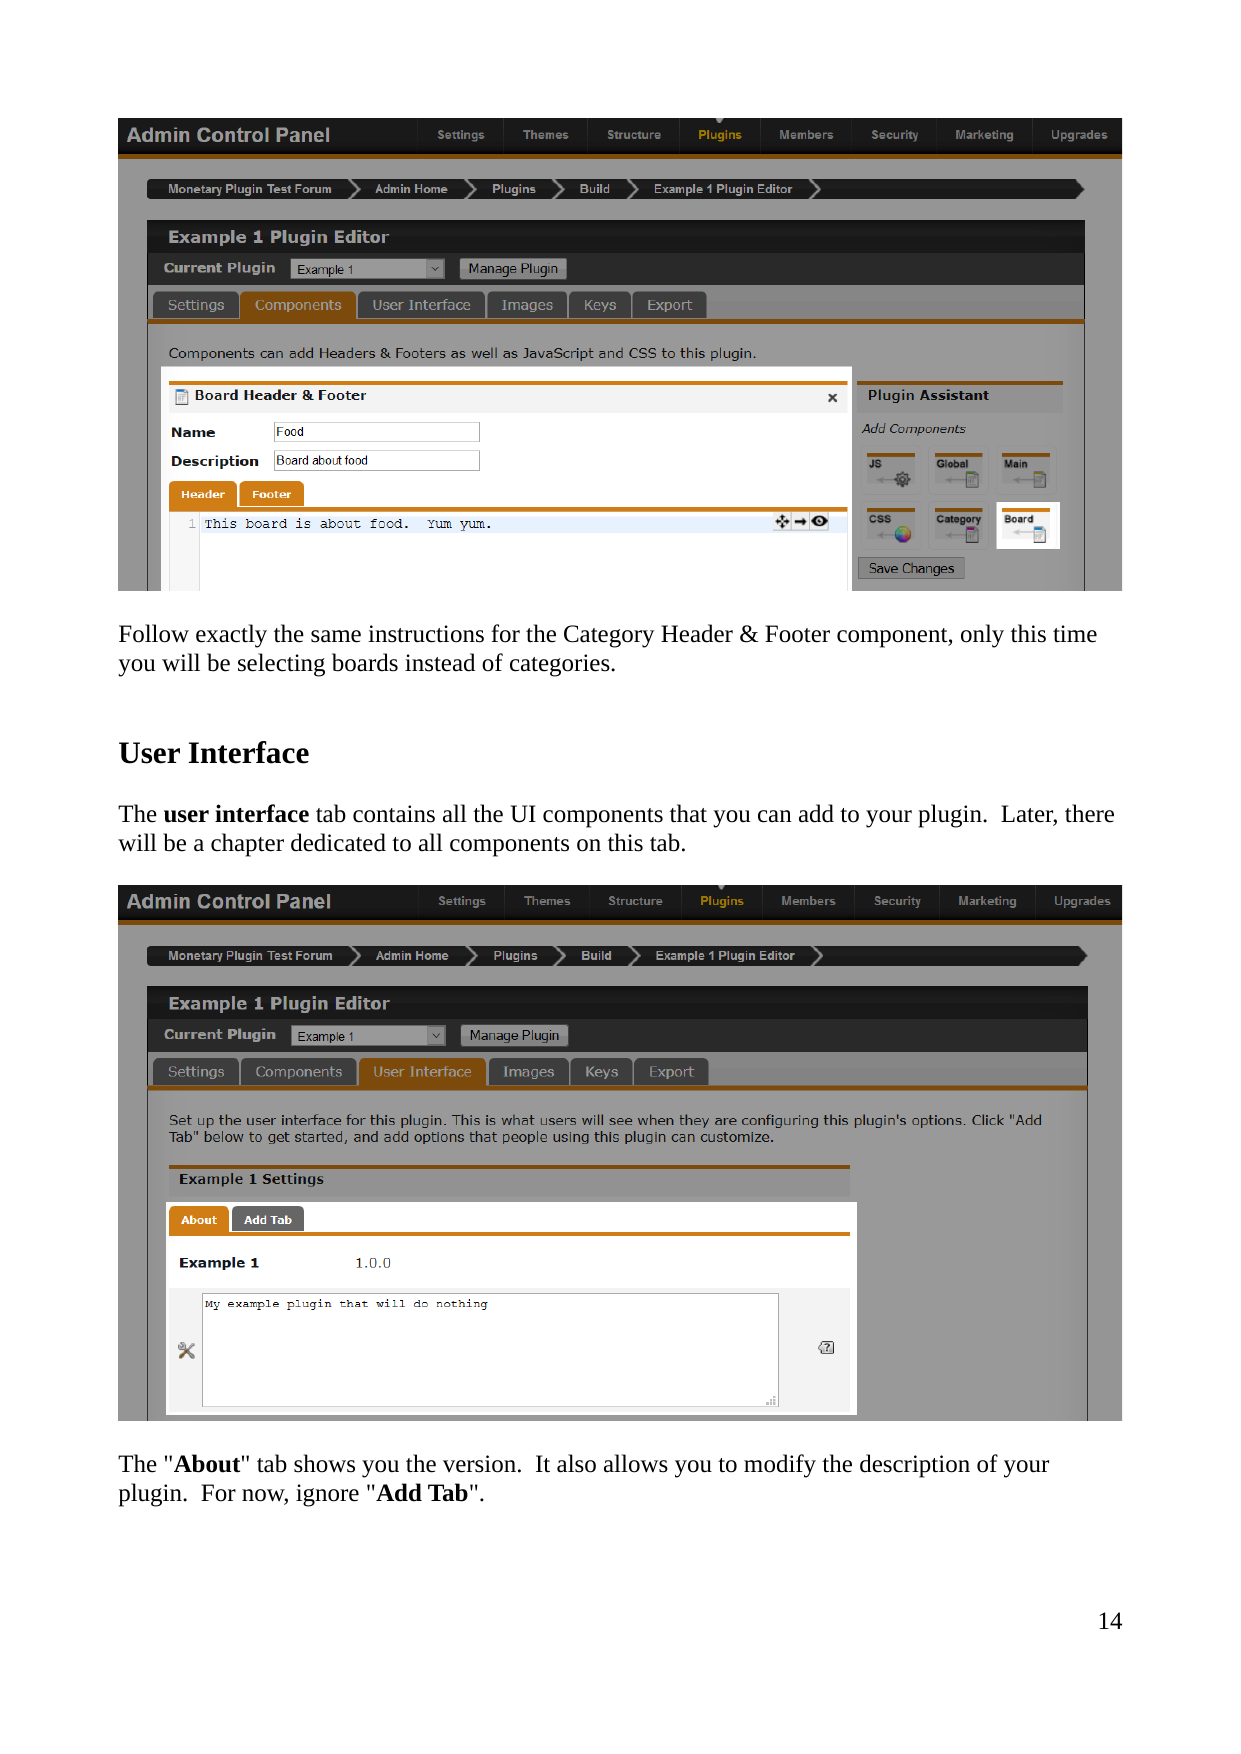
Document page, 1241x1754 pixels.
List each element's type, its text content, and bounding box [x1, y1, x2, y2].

picture [118, 885, 1123, 1421]
picture [118, 118, 1123, 591]
text The "About" tab shows you the version. It also allows you to modify the description of your plugin. For now, ignore "Add Tab". [118, 1449, 1122, 1506]
text The user interface tab contains all the UI components that you can add to your plugin. Later, there will be a chapter dedicated to all components on this tab. [118, 799, 1122, 856]
text Follow exactly the same instructions for the Category Header & Footer component, only this time you will be selecting boards instead of categories. [118, 619, 1122, 677]
text User Interface [118, 734, 1122, 770]
